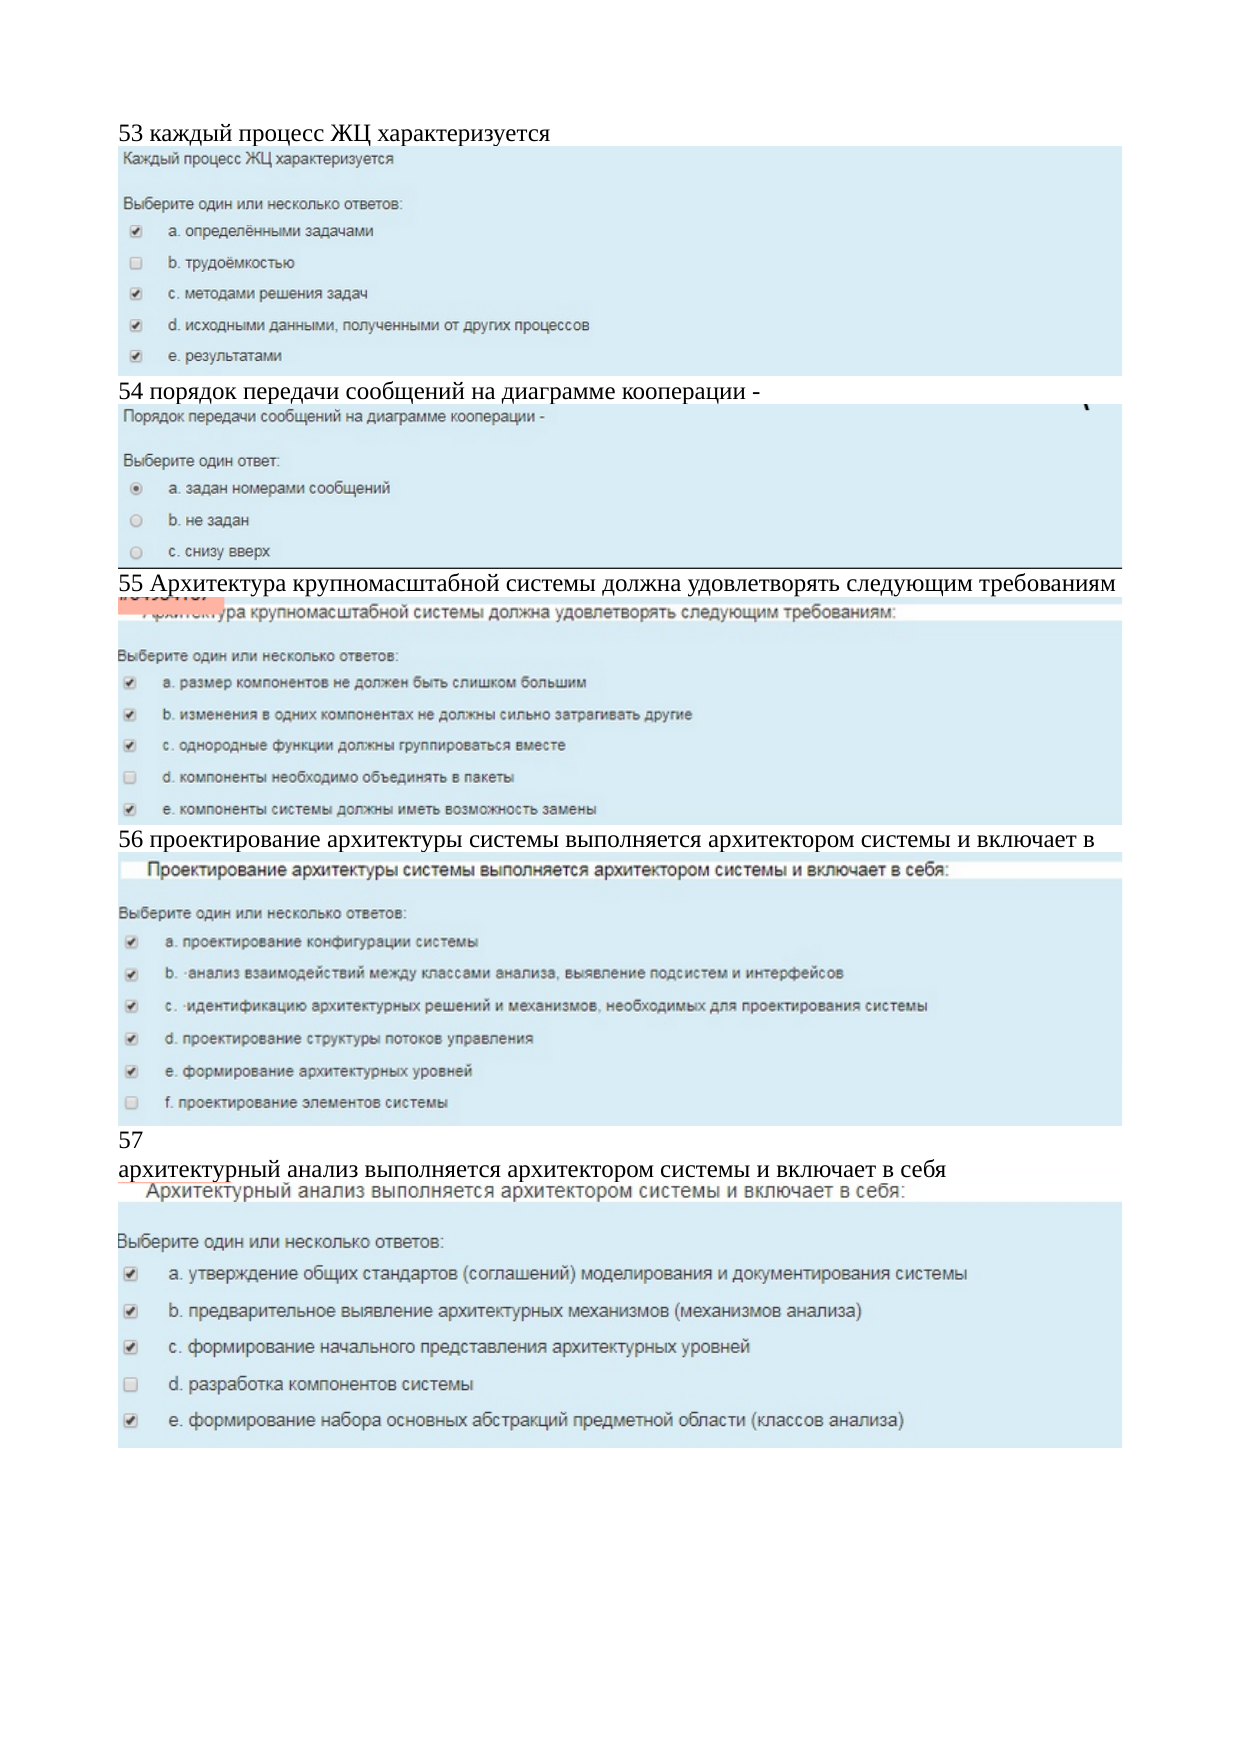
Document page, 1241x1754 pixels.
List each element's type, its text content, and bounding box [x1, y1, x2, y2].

text 53 каждый процесс ЖЦ характеризуется [118, 118, 1122, 146]
picture [118, 404, 1123, 569]
text 55 Архитектура крупномасштабной системы должна удовлетворять следующим требованиям [118, 569, 1122, 597]
text 57 [118, 1126, 1122, 1154]
picture [118, 597, 1123, 825]
picture [118, 852, 1123, 1126]
text 56 проектирование архитектуры системы выполняется архитектором системы и включает в [118, 825, 1122, 852]
picture [118, 146, 1123, 376]
text 54 порядок передачи сообщений на диаграмме кооперации - [118, 376, 1122, 404]
picture [118, 1182, 1123, 1448]
text архитектурный анализ выполняется архитектором системы и включает в себя [118, 1154, 1122, 1182]
